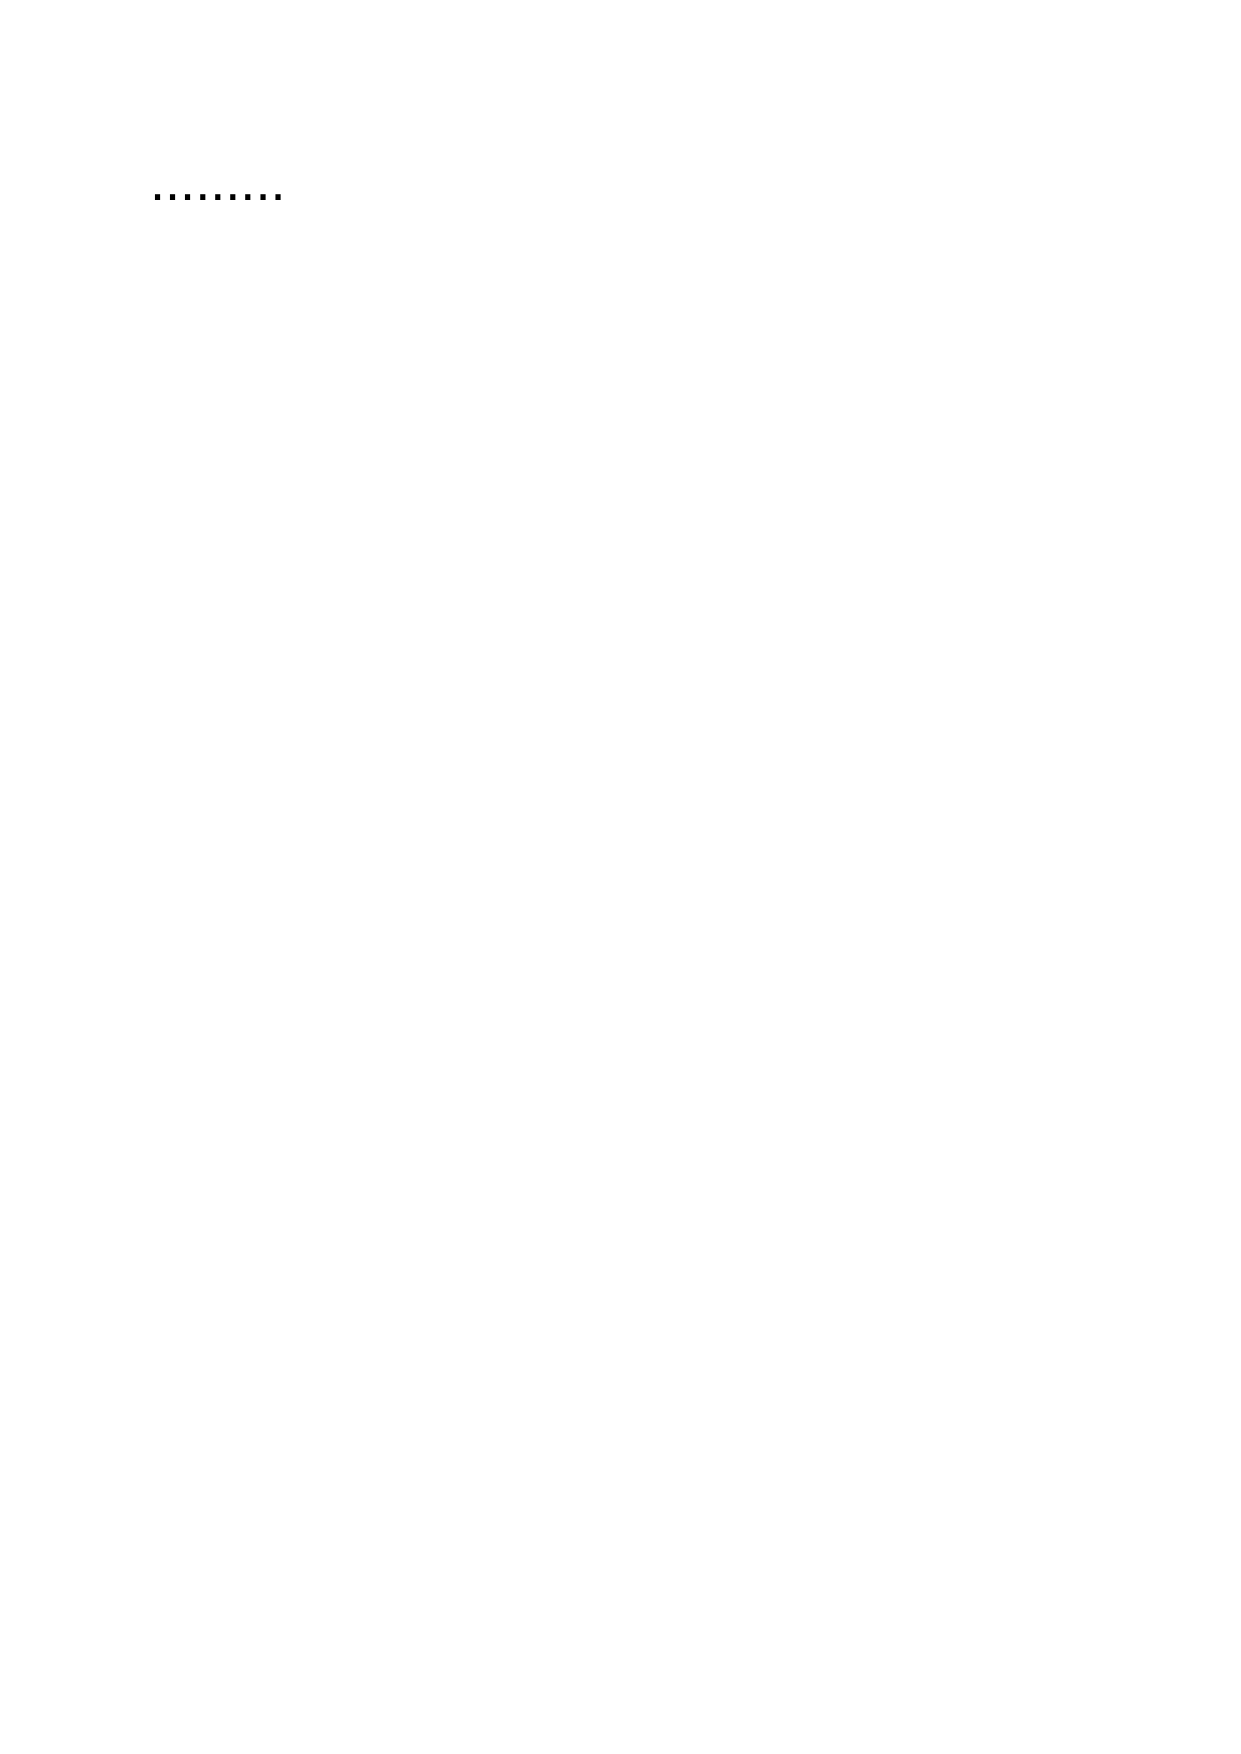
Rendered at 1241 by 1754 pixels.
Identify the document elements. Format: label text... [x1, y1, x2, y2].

title ......... [150, 150, 1090, 212]
